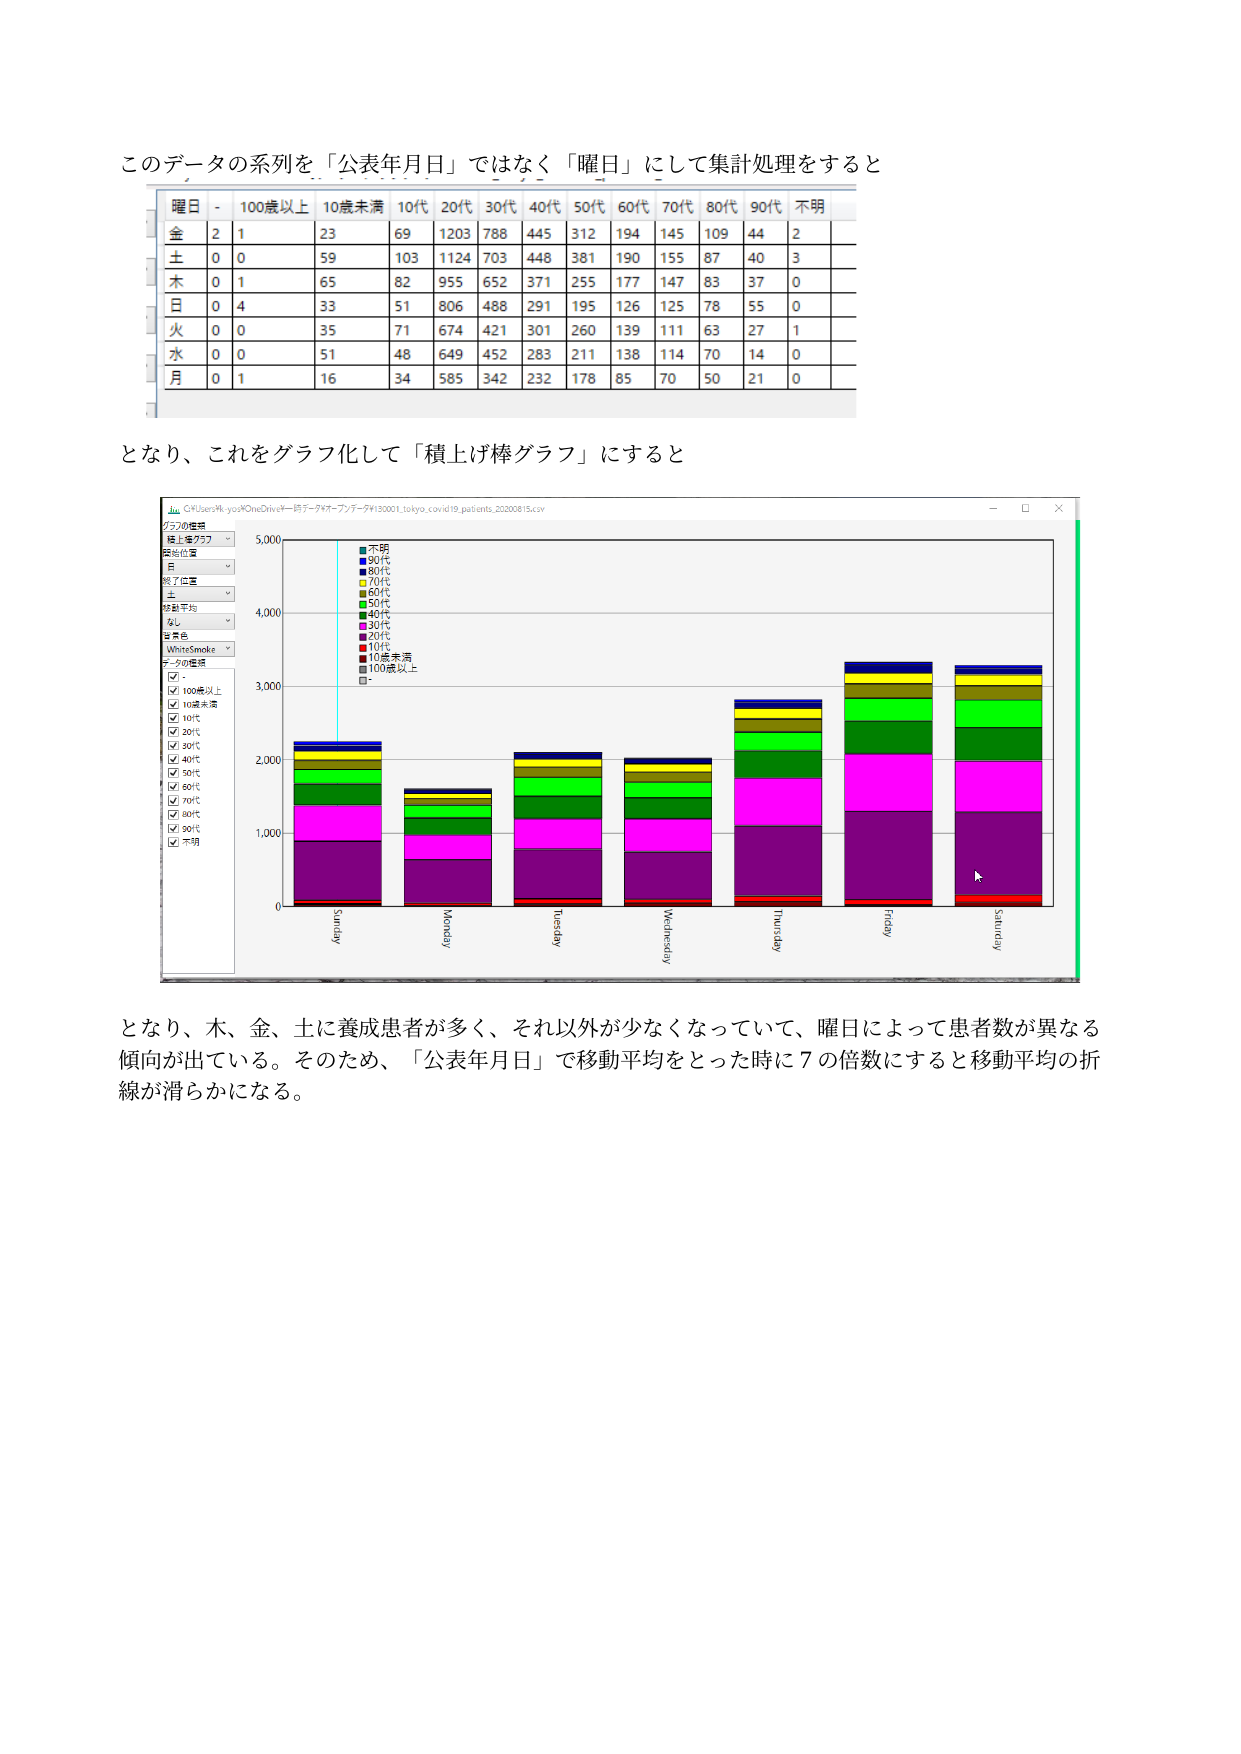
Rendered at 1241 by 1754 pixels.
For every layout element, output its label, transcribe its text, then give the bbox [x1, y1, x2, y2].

text このデータの系列を「公表年月日」ではなく「曜日」にして集計処理をすると [118, 147, 1122, 178]
text となり、これをグラフ化して「積上げ棒グラフ」にすると [118, 437, 1122, 468]
picture [146, 178, 857, 418]
picture [160, 497, 1080, 983]
text となり、木、金、土に養成患者が多く、それ以外が少なくなっていて、曜日によって患者数が異なる傾向が出ている。そのため、「公表年月日」で移動平均をとった時に7の倍数にすると移動平均の折線が滑らかになる。 [118, 1012, 1122, 1106]
